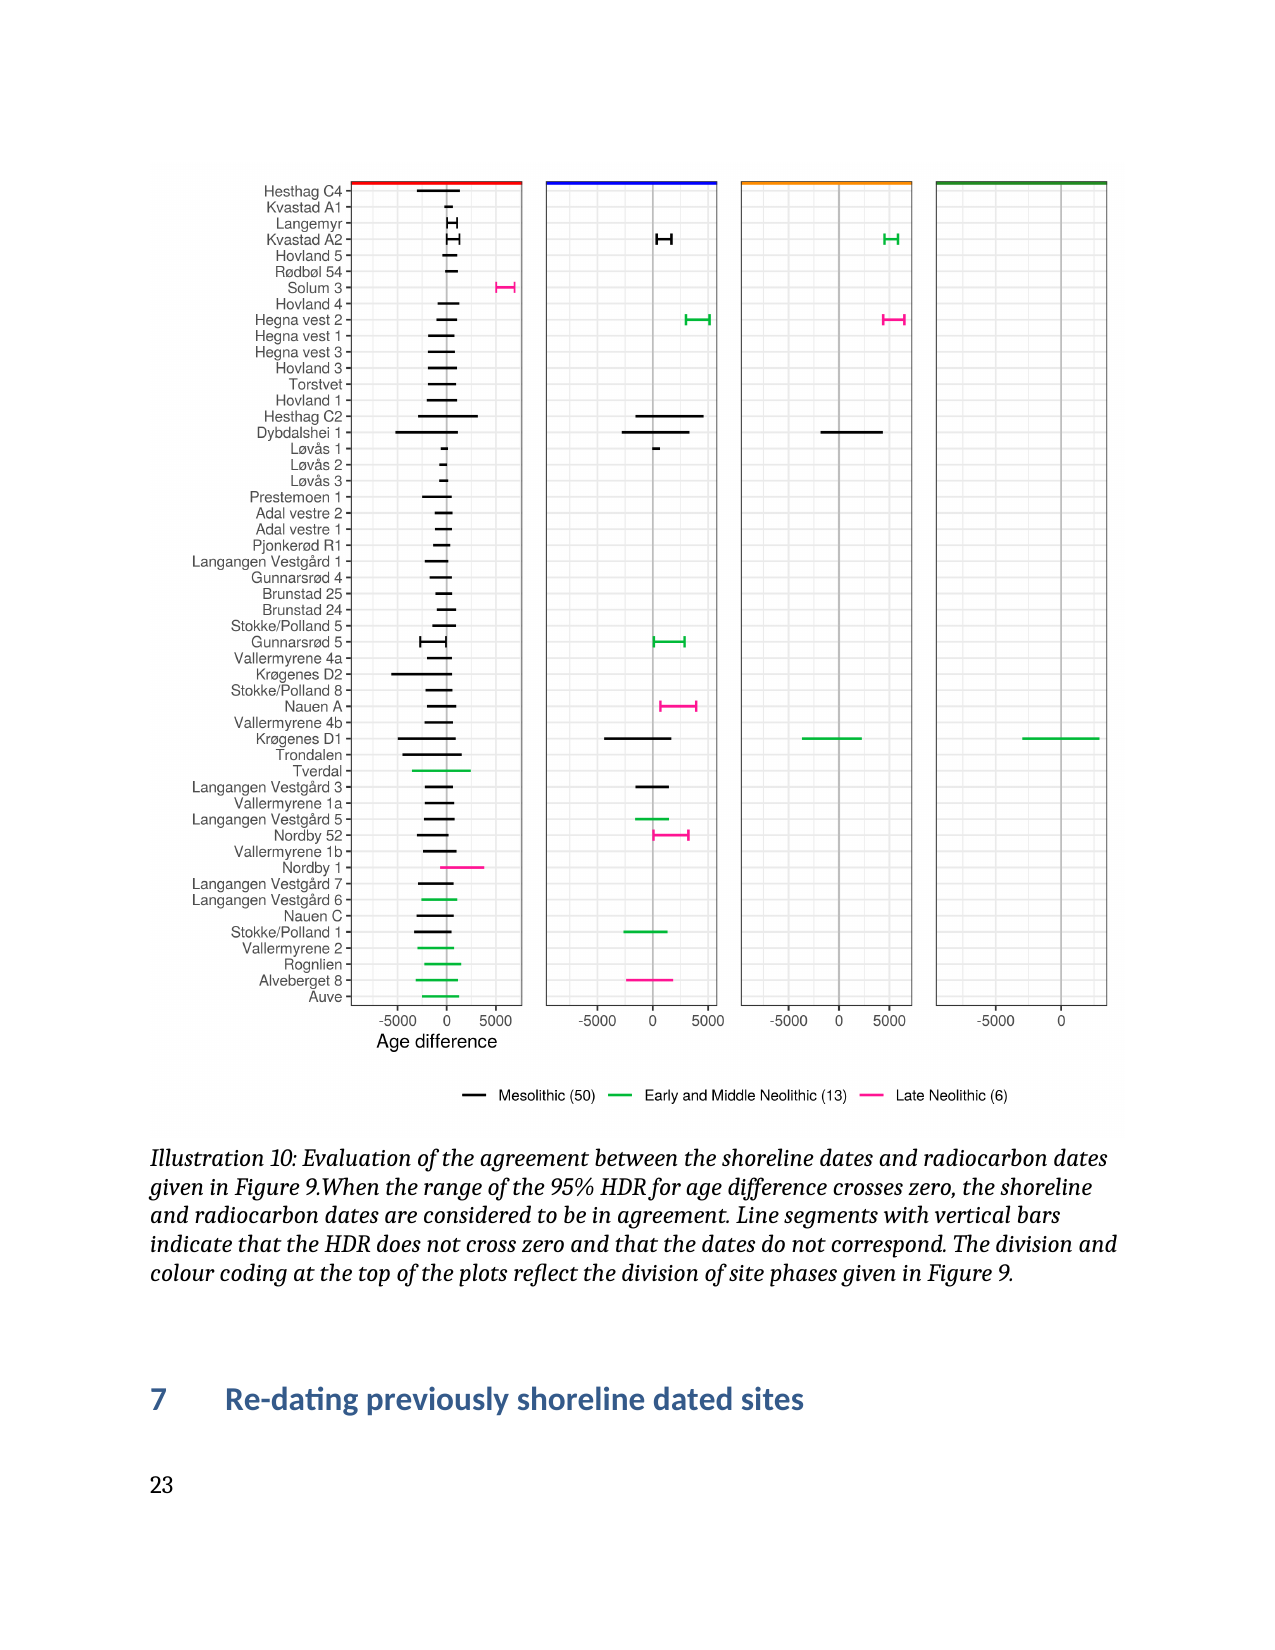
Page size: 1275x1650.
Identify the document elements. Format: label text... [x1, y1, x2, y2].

picture [150, 162, 1125, 1138]
text Illustration 10: Evaluation of the agreement between the shoreline dates and radiocarbon dates given in Figure 9.When the range of the 95% HDR for age difference crosses zero, the shoreline and radiocarbon dates are considered to be in agreement. Line segments with vertical bars indicate that the HDR does not cross zero and that the dates do not correspond. The division and colour coding at the top of the plots reflect the division of site phases given in Figure 9. [150, 1138, 1125, 1287]
subtitle 7 Re-dating previously shoreline dated sites [150, 1378, 1125, 1419]
